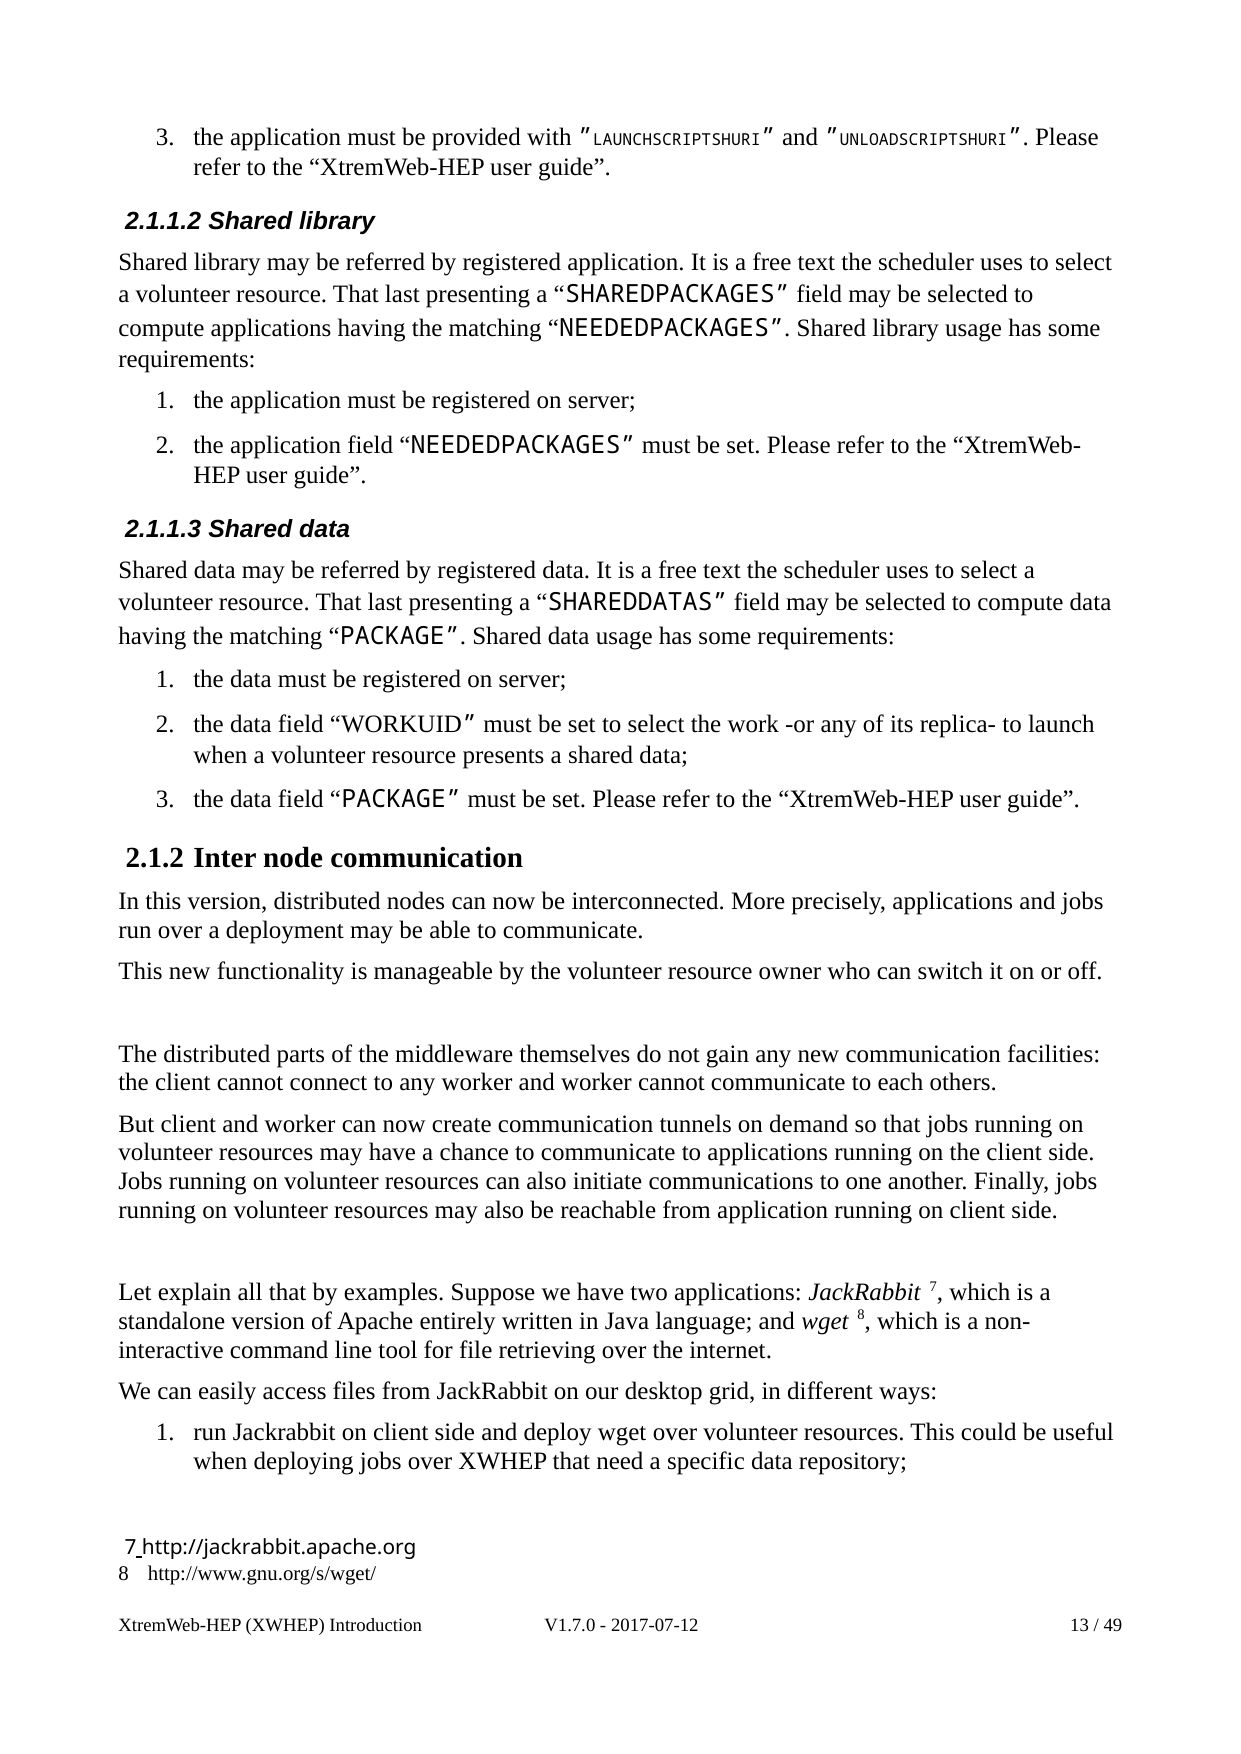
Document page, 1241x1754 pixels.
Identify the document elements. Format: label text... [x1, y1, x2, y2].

text Shared library may be referred by registered application. It is a free text the scheduler uses to select a volunteer resource. That last presenting a “SHAREDPACKAGES” field may be selected to compute applications having the matching “NEEDEDPACKAGES”. Shared library usage has some requirements: [118, 247, 1122, 373]
subtitle Inter node communication [118, 840, 1122, 874]
list the application field “NEEDEDPACKAGES” must be set. Please refer to the “XtremWeb-HEP user guide”. [156, 426, 1122, 489]
list run Jackrabbit on client side and deploy wget over volunteer resources. This could be useful when deploying jobs over XWHEP that need a specific data repository; [156, 1417, 1122, 1475]
list the application must be provided with ”launchscriptshuri” and ”unloadscriptshuri”. Please refer to the “XtremWeb-HEP user guide”. [156, 118, 1122, 181]
text In this version, distributed nodes can now be interconnected. More precisely, applications and jobs run over a deployment may be able to communicate. [118, 886, 1122, 944]
subtitle Shared data [118, 514, 1122, 543]
text But client and worker can now create communication tunnels on demand so that jobs running on volunteer resources may have a chance to communicate to applications running on the client side. Jobs running on volunteer resources can also initiate communications to one another. Finally, jobs running on volunteer resources may also be reachable from application running on client side. [118, 1109, 1122, 1224]
list the data field “PACKAGE” must be set. Please refer to the “XtremWeb-HEP user guide”. [156, 781, 1122, 815]
list the application must be registered on server; [156, 385, 1122, 414]
list the data field “WORKUID” must be set to select the work -or any of its replica- to launch when a volunteer resource presents a shared data; [156, 706, 1122, 769]
text This new functionality is manageable by the volunteer resource owner who can switch it on or off. [118, 956, 1122, 985]
list the data must be registered on server; [156, 664, 1122, 693]
text Shared data may be referred by registered data. It is a free text the scheduler uses to select a volunteer resource. That last presenting a “SHAREDDATAS” field may be selected to compute data having the matching “PACKAGE”. Shared data usage has some requirements: [118, 555, 1122, 652]
text We can easily access files from JackRabbit on our desktop grid, in different ways: [118, 1376, 1122, 1405]
text The distributed parts of the middleware themselves do not gain any new communication facilities: the client cannot connect to any worker and worker cannot communicate to each others. [118, 1039, 1122, 1096]
subtitle Shared library [118, 206, 1122, 234]
text http://www.gnu.org/s/wget/ [118, 1561, 1122, 1585]
text Let explain all that by examples. Suppose we have two applications: JackRabbit , which is a standalone version of Apache entirely written in Java language; and wget , which is a non-interactive command line tool for file retrieving over the internet. [118, 1277, 1122, 1364]
text http://jackrabbit.apache.org [124, 1532, 1122, 1561]
